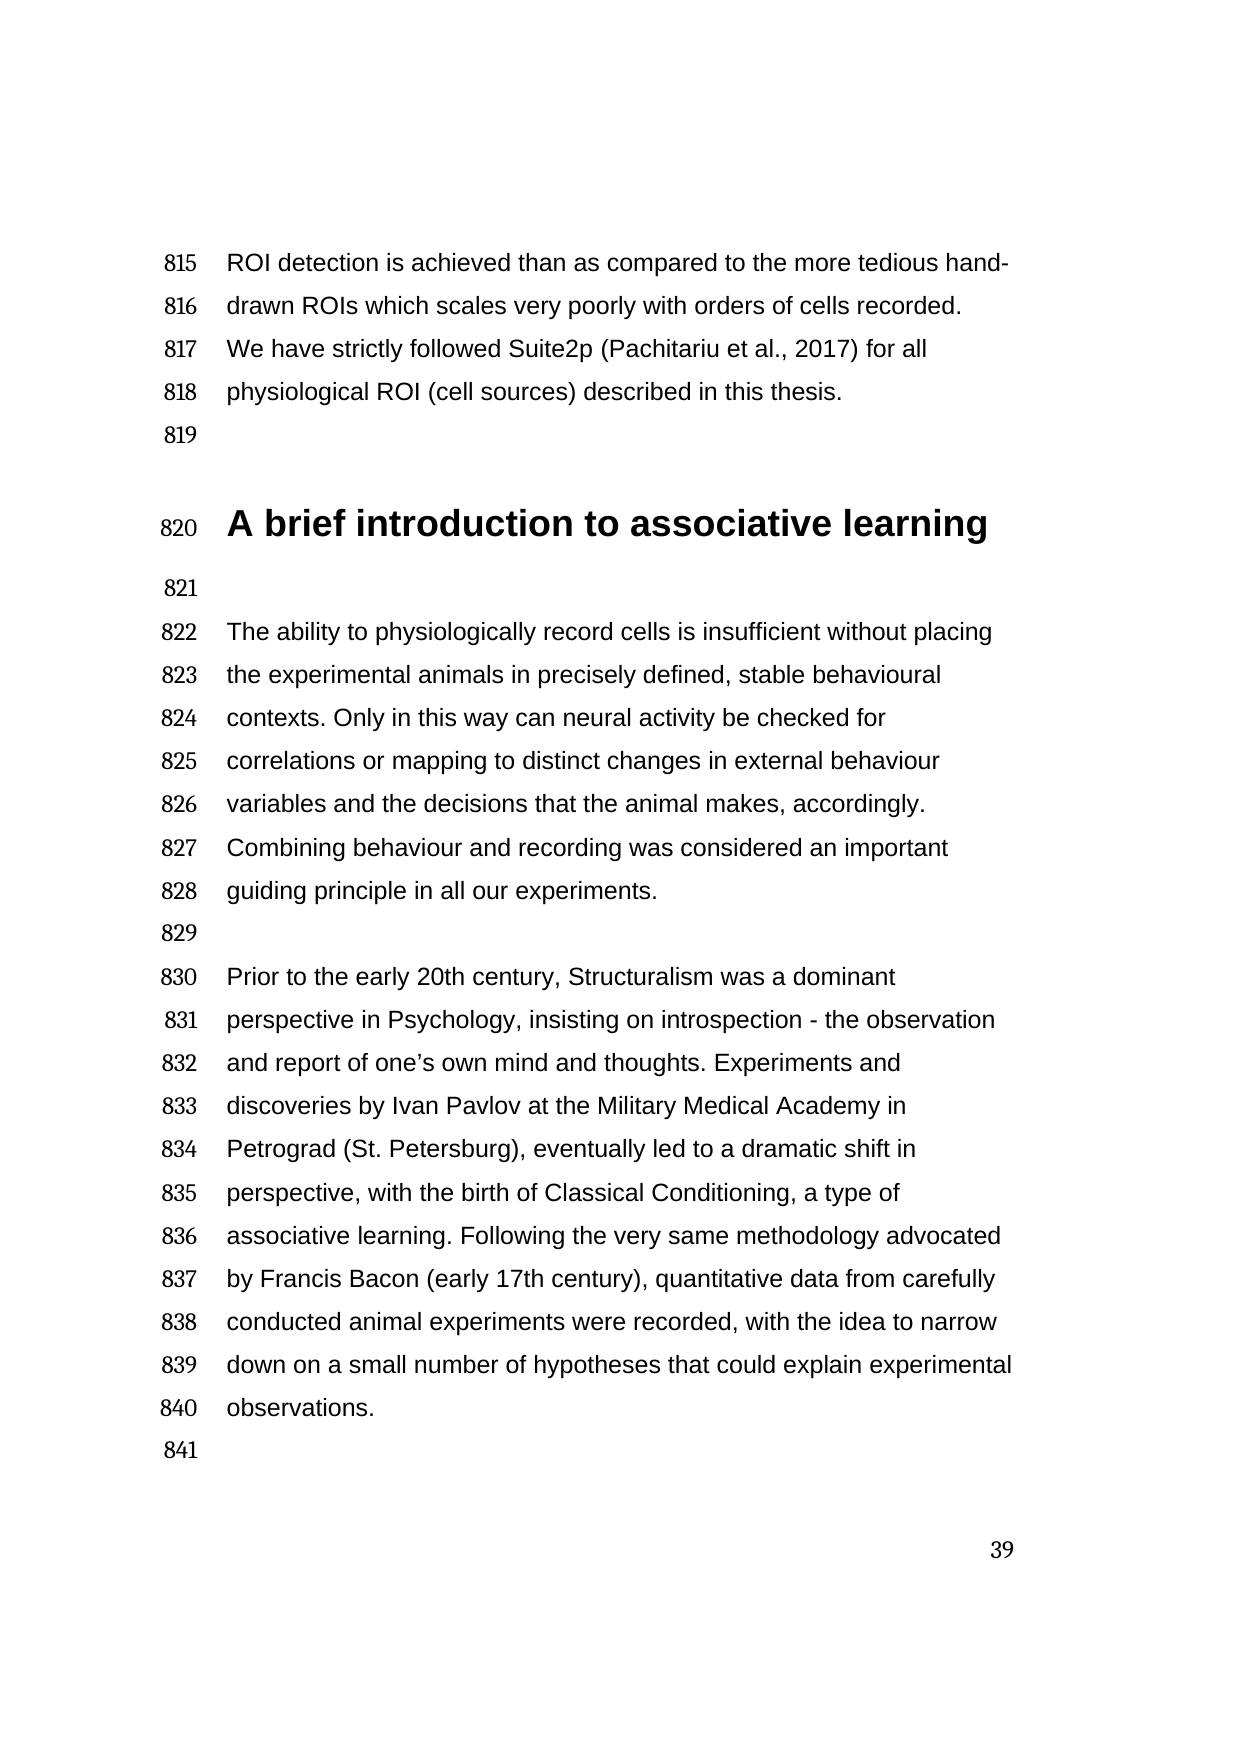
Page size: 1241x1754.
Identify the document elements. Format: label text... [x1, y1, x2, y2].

text We have strictly followed Suite2p (Pachitariu et al., 2017)⁠ for all physiological ROI (cell sources) described in this thesis. [226, 334, 1014, 406]
text ROI detection is achieved than as compared to the more tedious hand-drawn ROIs which scales very poorly with orders of cells recorded. [226, 248, 1014, 319]
subtitle A brief introduction to associative learning [226, 501, 1014, 544]
text Prior to the early 20th century, Structuralism was a dominant perspective in Psychology, insisting on introspection - the observation and report of one’s own mind and thoughts. Experiments and discoveries by Ivan Pavlov at the Military Medical Academy in Petrograd (St. Petersburg), eventually led to a dramatic shift in perspective, with the birth of Classical Conditioning, a type of associative learning. Following the very same methodology advocated by Francis Bacon (early 17th century), quantitative data from carefully conducted animal experiments were recorded, with the idea to narrow down on a small number of hypotheses that could explain experimental observations. [226, 962, 1014, 1422]
text The ability to physiologically record cells is insufficient without placing the experimental animals in precisely defined, stable behavioural contexts. Only in this way can neural activity be checked for correlations or mapping to distinct changes in external behaviour variables and the decisions that the animal makes, accordingly. Combining behaviour and recording was considered an important guiding principle in all our experiments. [226, 617, 1014, 904]
